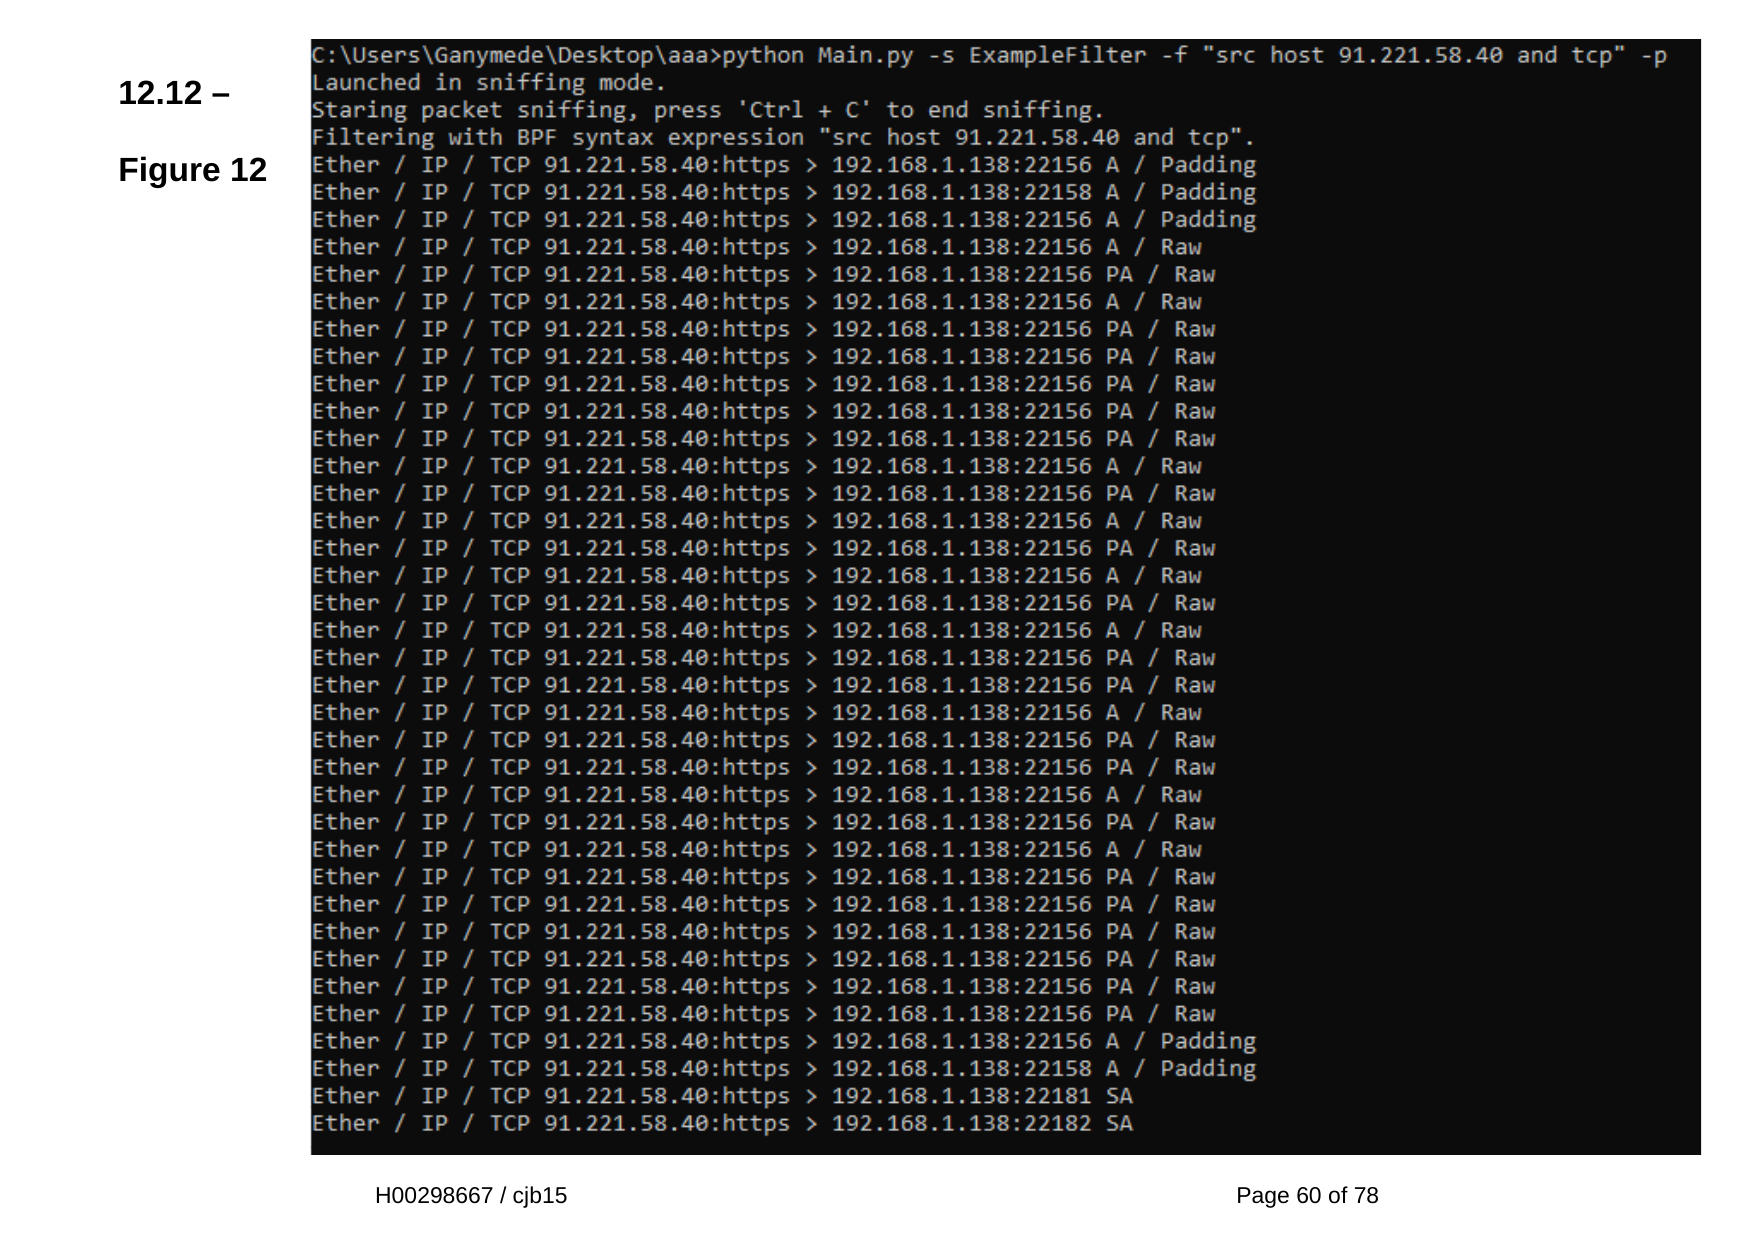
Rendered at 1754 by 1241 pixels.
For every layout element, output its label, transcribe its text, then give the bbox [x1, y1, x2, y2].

subtitle 12.12 – Figure 12 [118, 73, 310, 189]
picture [310, 39, 1702, 1155]
